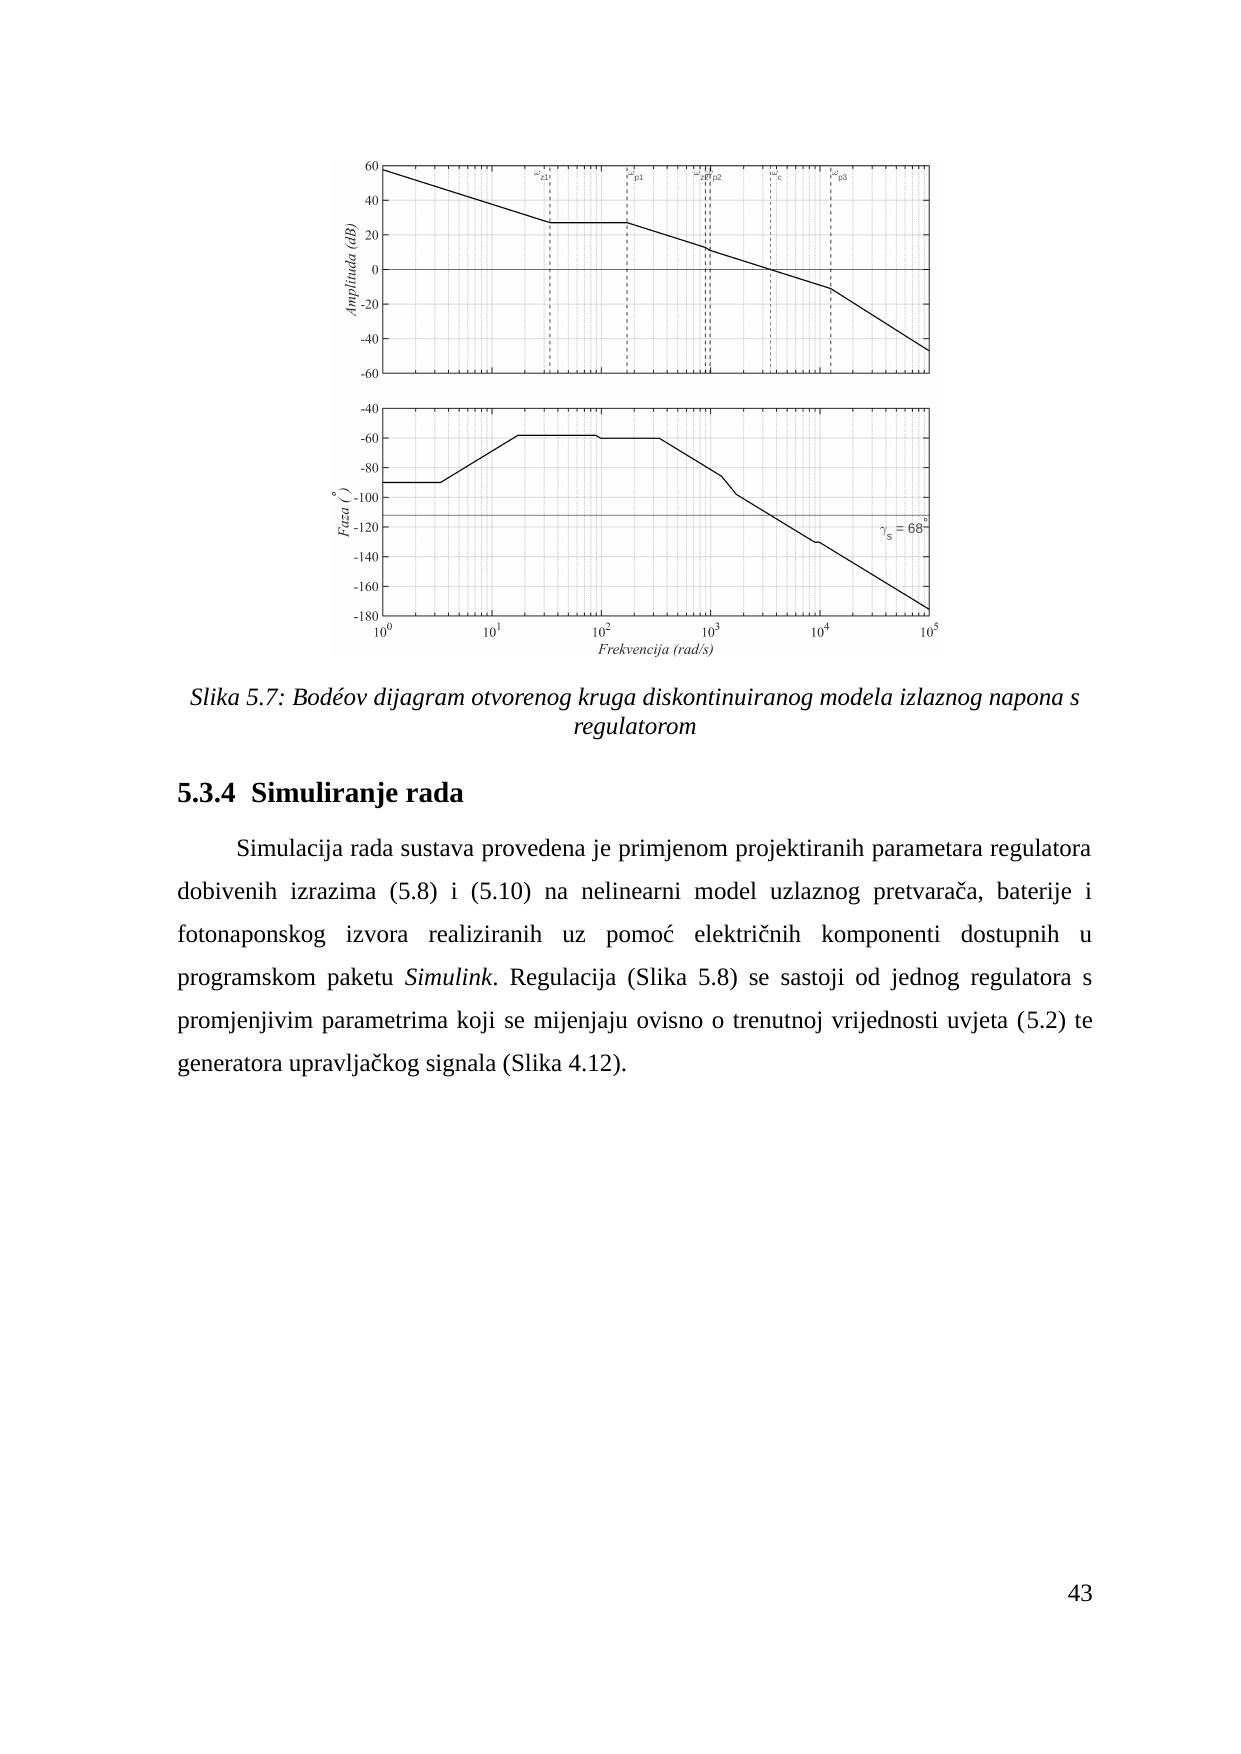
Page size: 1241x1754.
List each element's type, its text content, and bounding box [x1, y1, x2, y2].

text Slika 5.7: Bodéov dijagram otvorenog kruga diskontinuiranog modela izlaznog napona s regulatorom [182, 682, 1087, 740]
subtitle Simuliranje rada [177, 775, 1093, 808]
picture [331, 160, 939, 658]
text Simulacija rada sustava provedena je primjenom projektiranih parametara regulatora dobivenih izrazima (5.8) i (5.10) na nelinearni model uzlaznog pretvarača, baterije i fotonaponskog izvora realiziranih uz pomoć električnih komponenti dostupnih u programskom paketu Simulink. Regulacija (Slika 5.8) se sastoji od jednog regulatora s promjenjivim parametrima koji se mijenjaju ovisno o trenutnoj vrijednosti uvjeta (5.2) te generatora upravljačkog signala (Slika 4.12). [177, 833, 1093, 1077]
